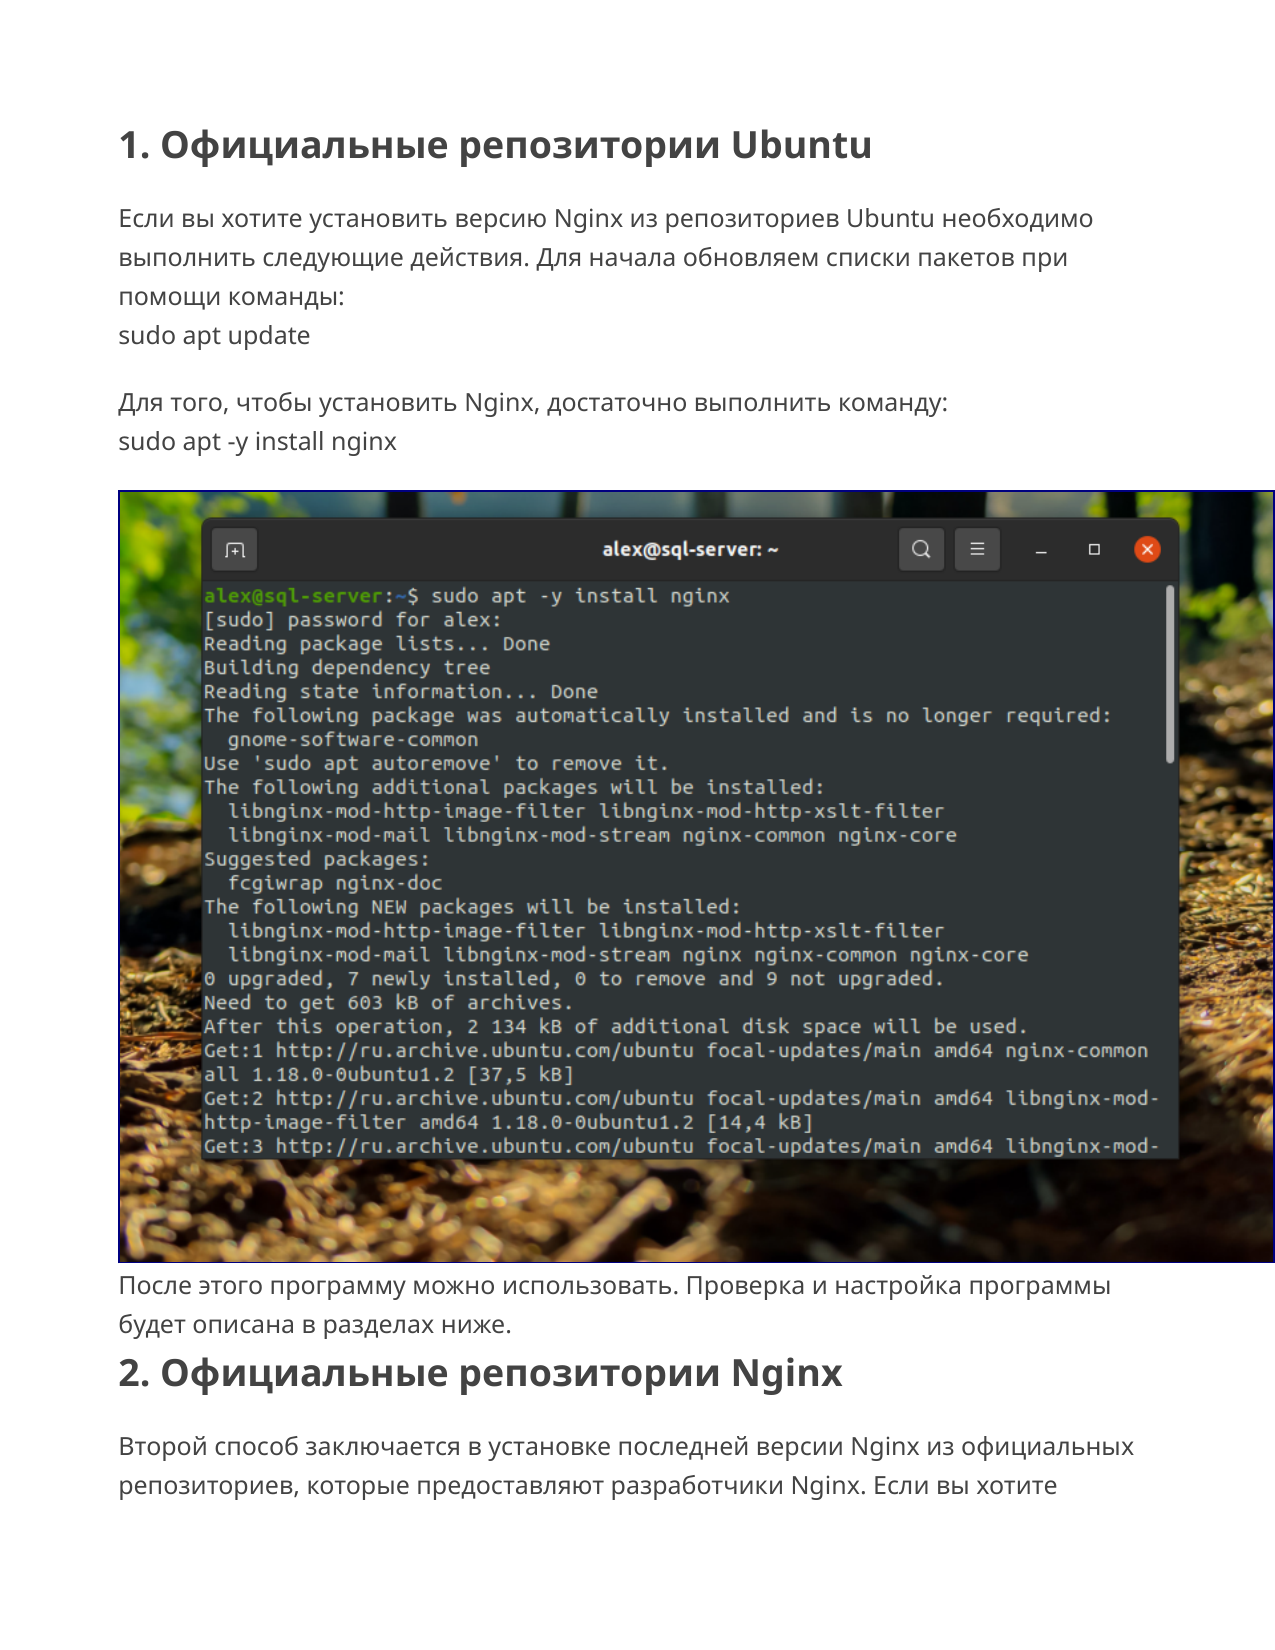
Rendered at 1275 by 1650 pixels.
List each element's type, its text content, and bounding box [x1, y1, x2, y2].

text После этого программу можно использовать. Проверка и настройка программы будет описана в разделах ниже. [118, 1268, 1157, 1341]
text sudo apt update [118, 318, 1157, 352]
text Второй способ заключается в установке последней версии Nginx из официальных репозиториев, которые предоставляют разработчики Nginx. Если вы хотите [118, 1428, 1157, 1502]
picture [120, 492, 1273, 1262]
text Для того, чтобы установить Nginx, достаточно выполнить команду: [118, 384, 1157, 419]
subtitle 2. Официальные репозитории Nginx [118, 1346, 1157, 1397]
text sudo apt -y install nginx [118, 424, 1157, 458]
text Если вы хотите установить версию Nginx из репозиториев Ubuntu необходимо выполнить следующие действия. Для начала обновляем списки пакетов при помощи команды: [118, 200, 1157, 313]
subtitle 1. Официальные репозитории Ubuntu [118, 118, 1157, 169]
